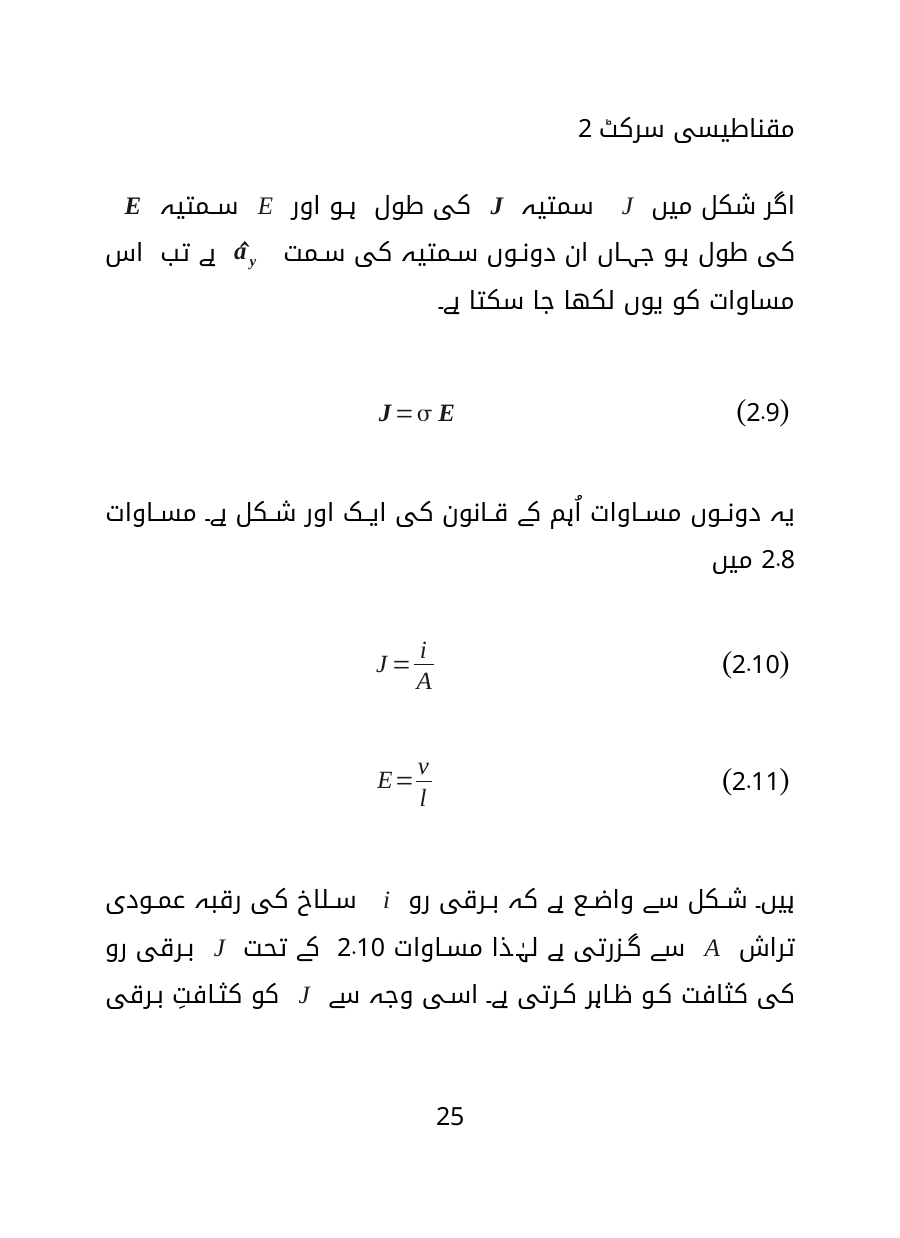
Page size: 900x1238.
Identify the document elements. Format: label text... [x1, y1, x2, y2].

text ہیں۔ شکل سے واضع ہے کہ برقی رو سلاخ کی رقبہ عمودی تراشسے گزرتی ہے لہٰذا مساوات 2.10 کے تحتبرقی رو کی کثافت کو ظاہر کرتی ہے۔ اسی وجہ سےکو کثافتِ برقی رو ہی کہتے ہیں۔ اسی طرح مساوات 2.11 سے یہ واضع ہے کہبرقی دباؤ کی شدت کو ظاہر کرتی ہے اور یوں کو شدت برقی دباؤ کہتے ہیں۔ اس کے نام کو چھوٹا کر کے برقی شدت بھی کہا جاتا ہے۔ [105, 877, 795, 1019]
table_header [105, 747, 696, 830]
text یہ دونوں مساوات اُہم کے قانون کی ایک اور شکل ہے۔ مساوات 2.8 میں [105, 489, 795, 584]
table_header (2.10) [696, 630, 795, 713]
text اگر شکل میں سمتیہکی طول ہو اورسمتیہکی طول ہو جہاں ان دونوں سمتیہ کی سمت ہے تب اس مساوات کو یوں لکھا جا سکتا ہے۔ [105, 182, 795, 324]
table_header [105, 384, 718, 455]
table_header (2.9) [718, 384, 795, 455]
table_header [105, 630, 696, 713]
table_header (2.11) [696, 747, 795, 830]
